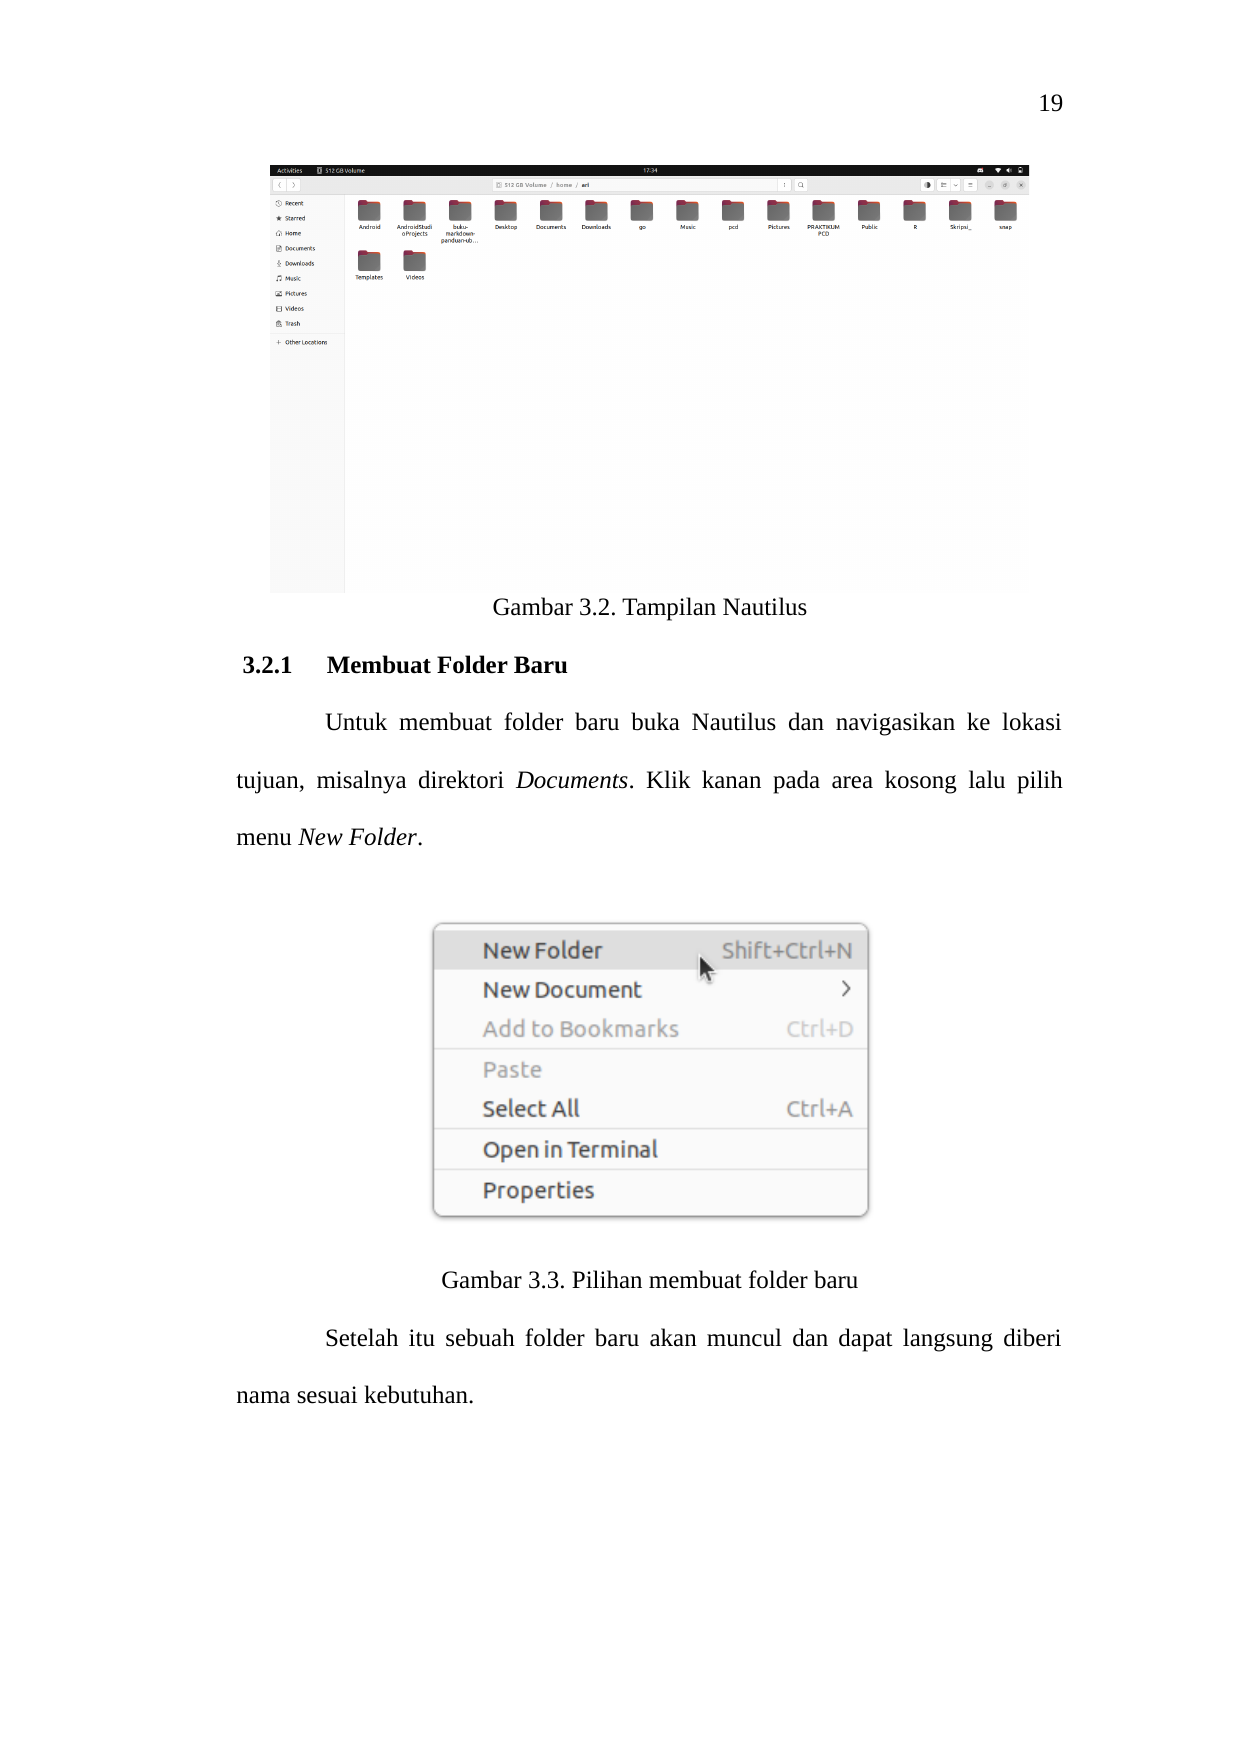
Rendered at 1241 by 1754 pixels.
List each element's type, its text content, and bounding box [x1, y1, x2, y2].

text Gambar 3.3. Pilihan membuat folder baru [303, 1266, 996, 1294]
text Setelah itu sebuah folder baru akan muncul dan dapat langsung diberi nama sesuai kebutuhan. [236, 1323, 1063, 1409]
subtitle Membuat Folder Baru [236, 650, 1063, 678]
text Untuk membuat folder baru buka Nautilus dan navigasikan ke lokasi tujuan, misalnya direktori Documents. Klik kanan pada area kosong lalu pilih menu New Folder. [236, 707, 1063, 851]
picture [303, 879, 996, 1266]
text Gambar 3.2. Tampilan Nautilus [270, 593, 1029, 621]
picture [270, 165, 1030, 593]
